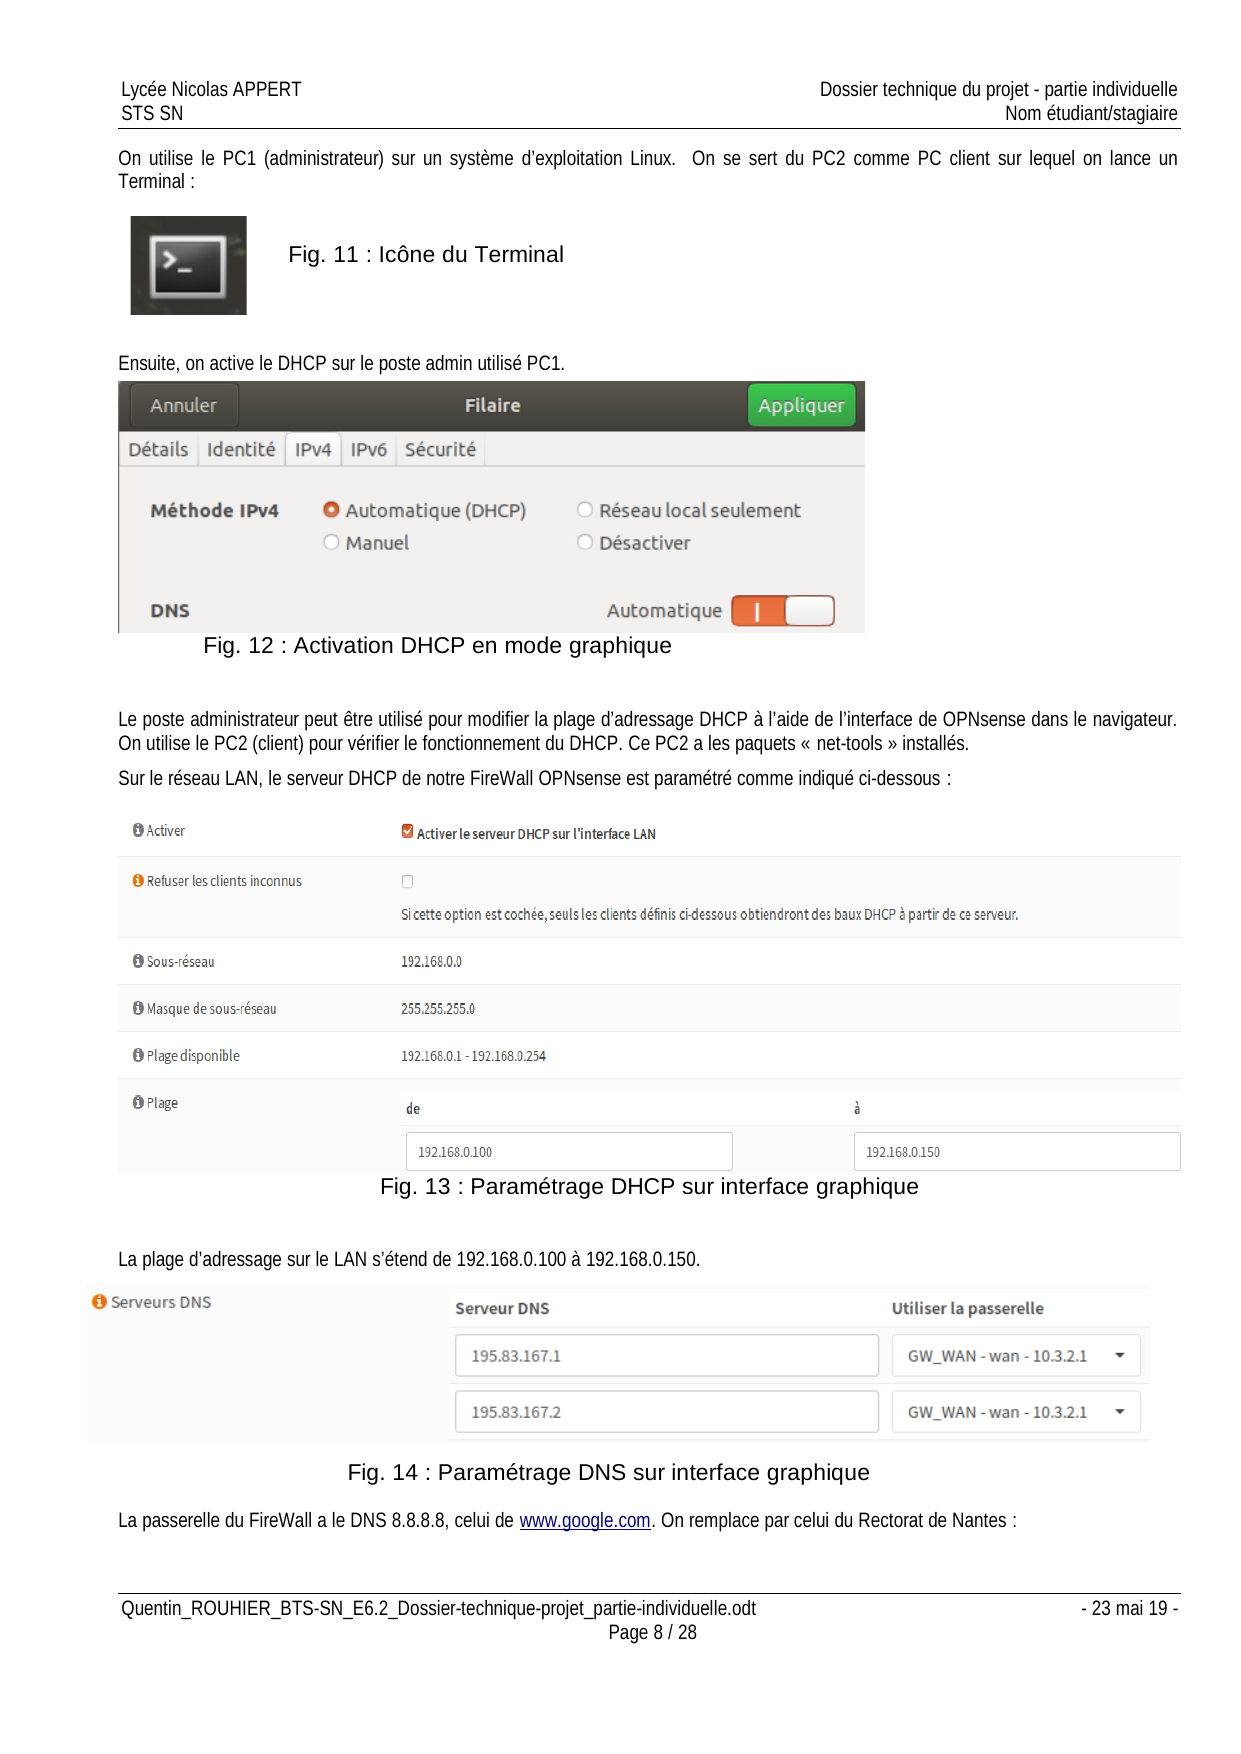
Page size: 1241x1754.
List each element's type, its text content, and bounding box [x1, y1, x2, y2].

text Ensuite, on active le DHCP sur le poste admin utilisé PC1. [118, 351, 1181, 374]
picture [130, 216, 247, 315]
picture [86, 1283, 1150, 1443]
text La plage d’adressage sur le LAN s’étend de 192.168.0.100 à 192.168.0.150. [118, 1247, 1181, 1271]
text Sur le réseau LAN, le serveur DHCP de notre FireWall OPNsense est paramétré comme indiqué ci-dessous : [118, 766, 1181, 790]
text On utilise le PC1 (administrateur) sur un système d’exploitation Linux. On se sert du PC2 comme PC client sur lequel on lance un Terminal : [118, 145, 1181, 193]
text Fig. 11 : Icône du Terminal [247, 241, 1181, 267]
text Fig. 13 : Paramétrage DHCP sur interface graphique [118, 1174, 1181, 1200]
text Fig. 12 : Activation DHCP en mode graphique [118, 386, 1181, 659]
picture [118, 381, 866, 633]
text Le poste administrateur peut être utilisé pour modifier la plage d’adressage DHCP à l’aide de l’interface de OPNsense dans le navigateur. On utilise le PC2 (client) pour vérifier le fonctionnement du DHCP. Ce PC2 a les paquets « net-tools » installés. [118, 706, 1181, 754]
picture [118, 812, 1182, 1174]
text La passerelle du FireWall a le DNS 8.8.8.8, celui de www.google.com. On remplace par celui du Rectorat de Nantes : [118, 1508, 1181, 1532]
text [118, 802, 1181, 812]
